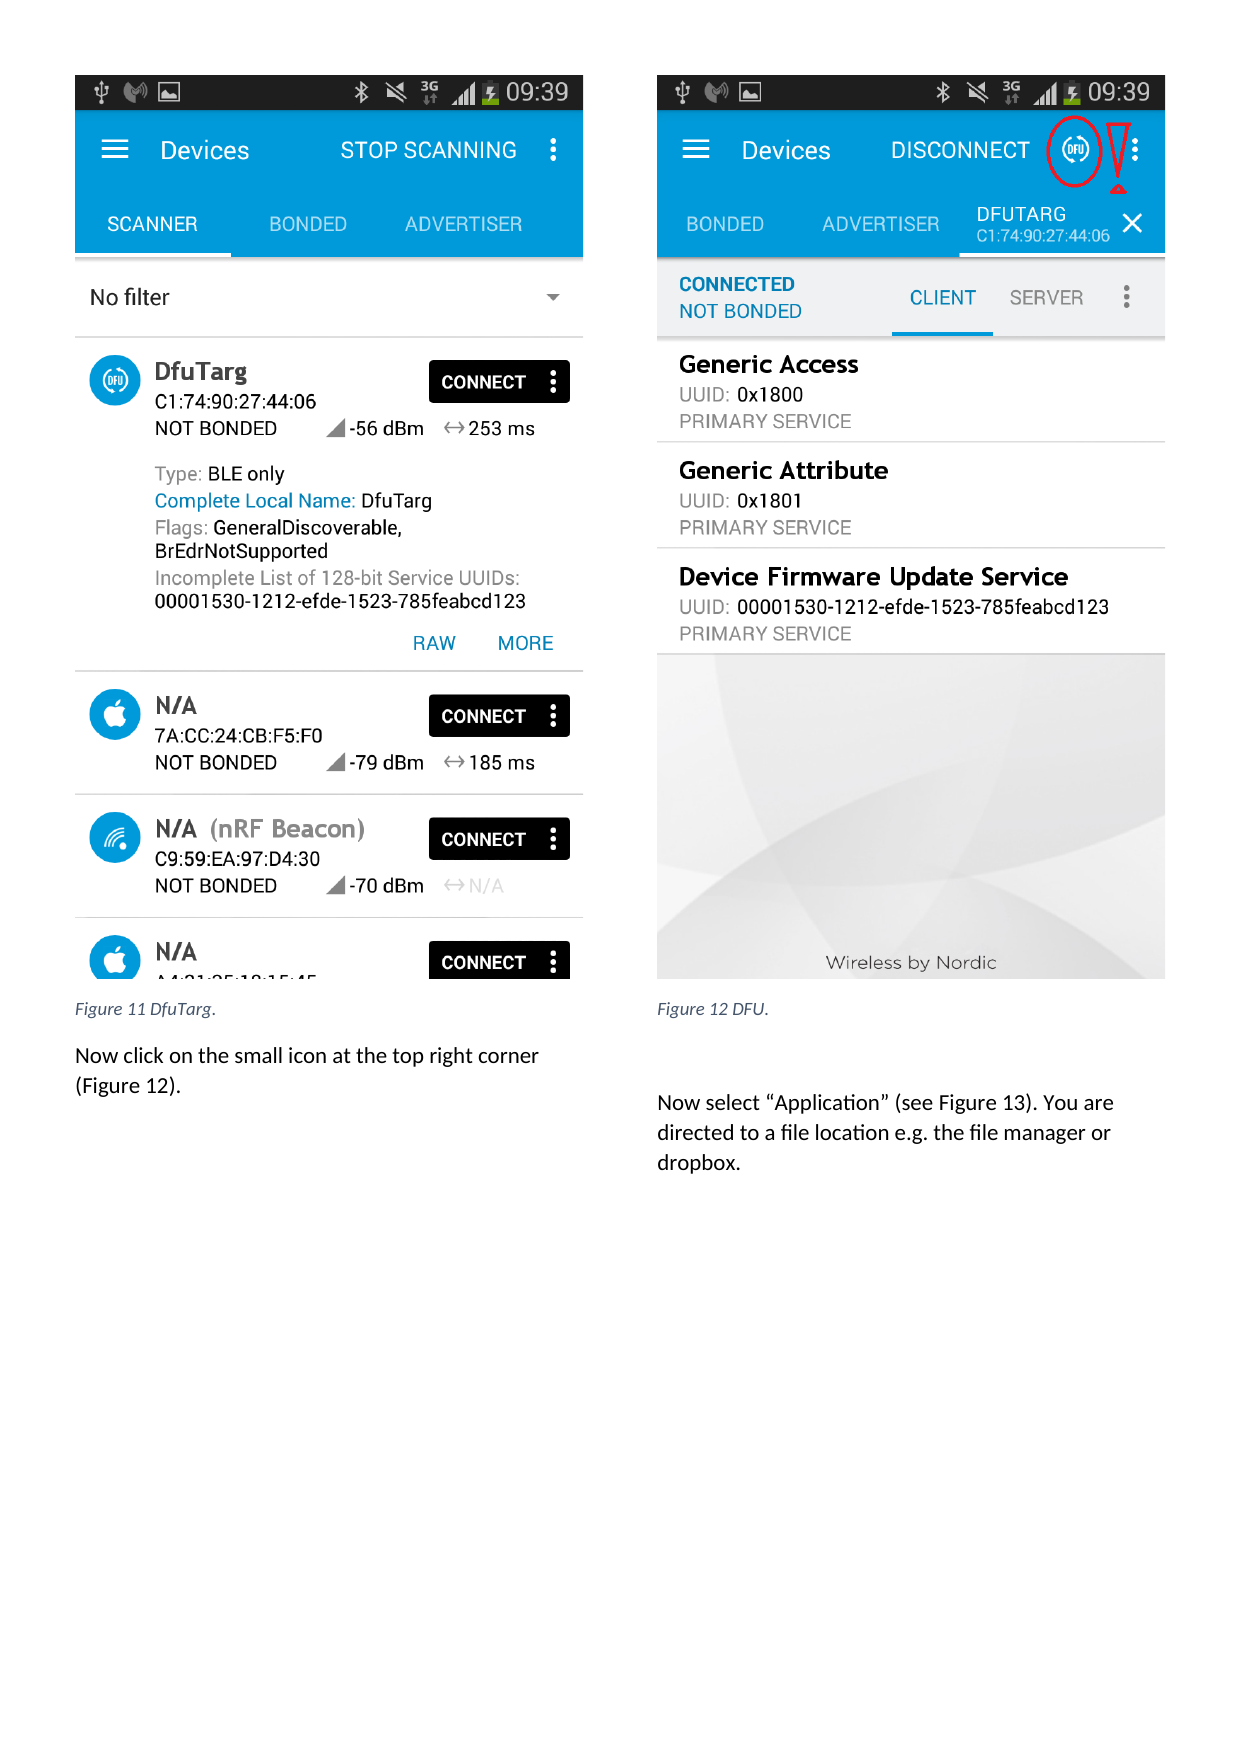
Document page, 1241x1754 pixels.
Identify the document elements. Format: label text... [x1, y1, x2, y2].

text Now select “Application” (see Figure 13). You are directed to a file location e.g. the file manager or dropbox. [657, 1088, 1165, 1176]
text Figure 11 DfuTarg. [75, 998, 583, 1021]
text Figure 12 DFU. [657, 998, 1165, 1021]
text Now click on the small icon at the top right corner (Figure 12). [75, 1041, 583, 1099]
